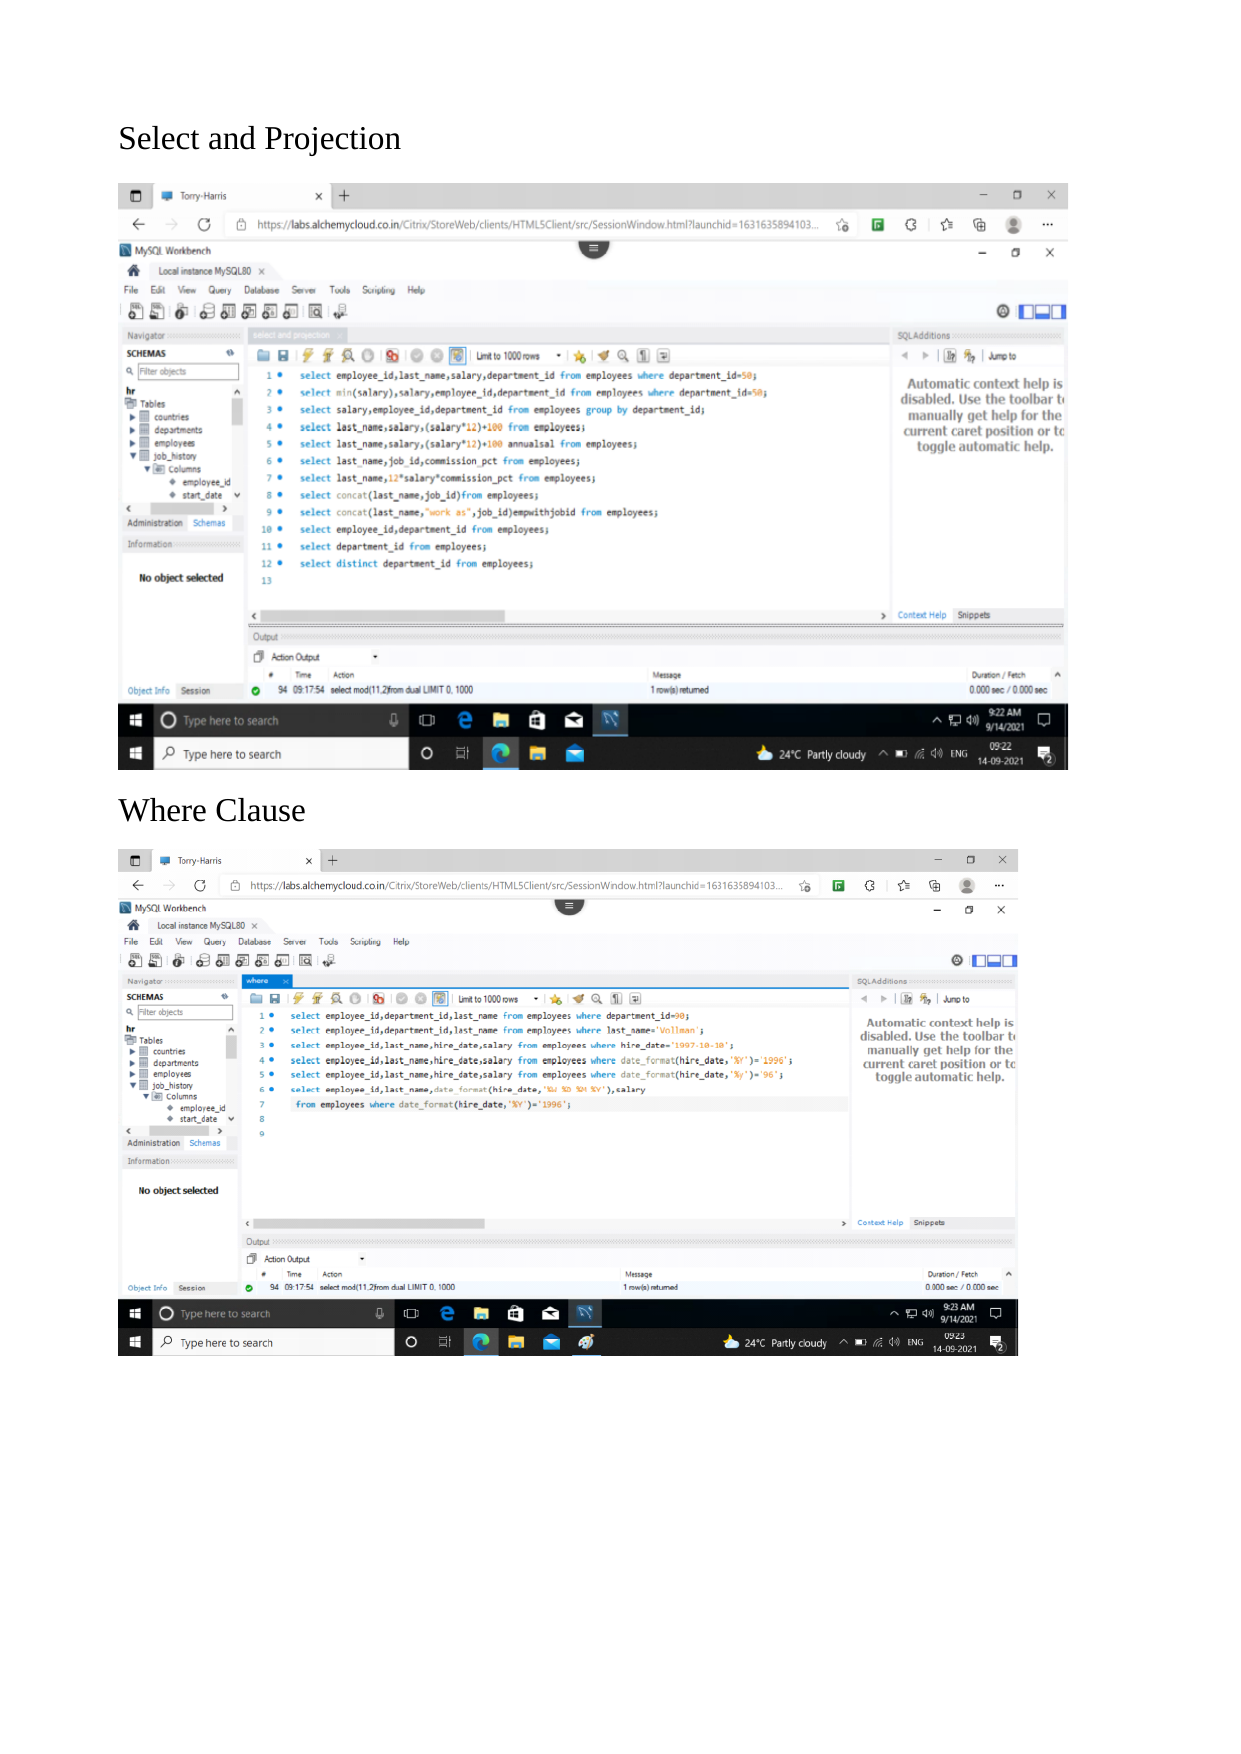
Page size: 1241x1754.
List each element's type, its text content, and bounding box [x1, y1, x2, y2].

text Select and Projection [118, 118, 1122, 156]
text Where Clause [118, 790, 1122, 829]
